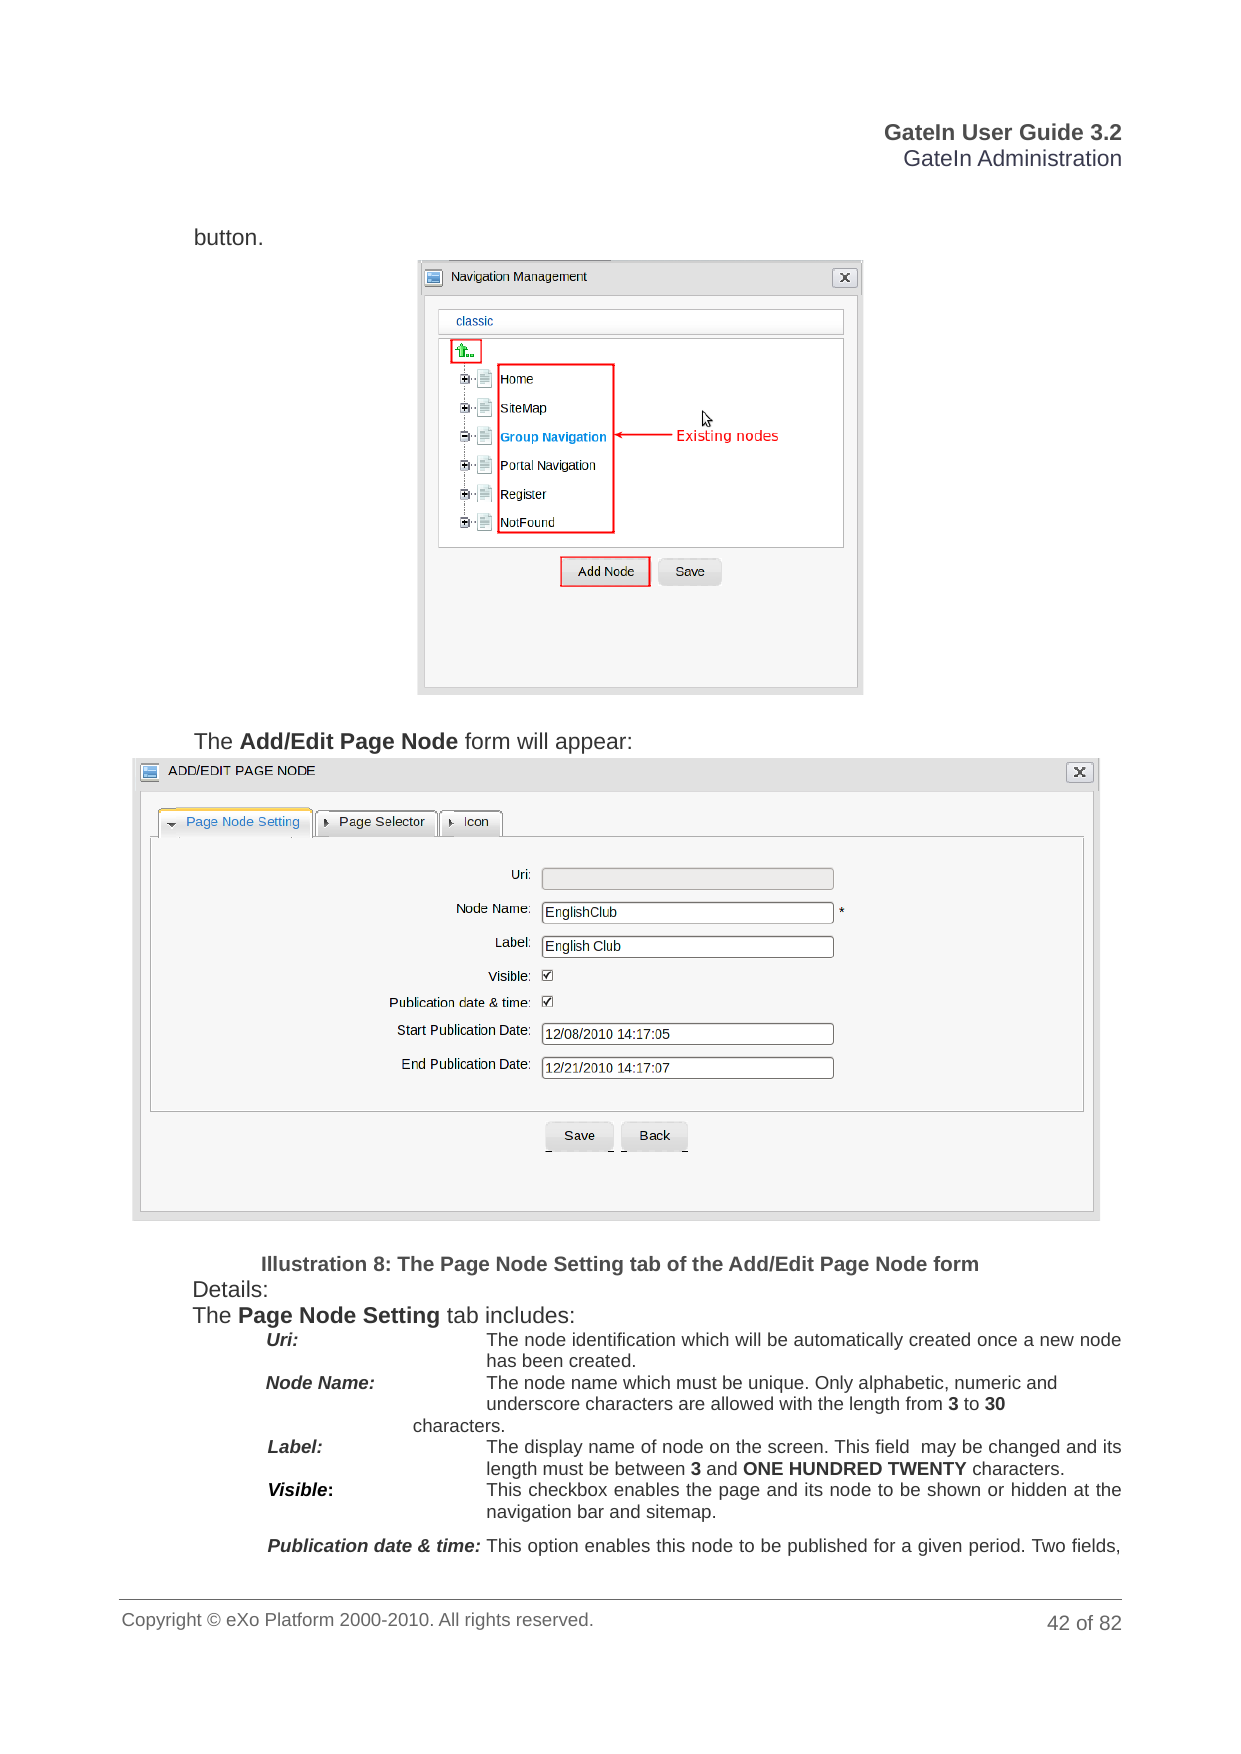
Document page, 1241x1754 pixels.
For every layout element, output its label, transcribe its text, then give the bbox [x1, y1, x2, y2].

text Illustration 8: The Page Node Setting tab of the Add/Edit Page Node form [136, 829, 1104, 1276]
picture [132, 758, 1101, 1221]
text Details: [118, 754, 1122, 1302]
text The Page Node Setting tab includes: [118, 1302, 1122, 1328]
text Publication date & time: This option enables this node to be published for a given period. Two fields, [267, 1534, 1122, 1556]
list button. [156, 223, 1122, 250]
text Visible: This checkbox enables the page and its node to be shown or hidden at the navigation bar and sitemap. [267, 1479, 1122, 1522]
text Uri: The node identification which will be automatically created once a new node has been created. [266, 1328, 1122, 1371]
text Label: The display name of node on the screen. This field may be changed and its length must be between 3 and ONE HUNDRED TWENTY characters. [267, 1436, 1122, 1479]
list The Add/Edit Page Node form will appear: [156, 728, 1122, 754]
picture [417, 260, 864, 695]
text Node Name: The node name which must be unique. Only alphabetic, numeric and underscore characters are allowed with the length from 3 to 30 characters. [266, 1371, 1122, 1436]
